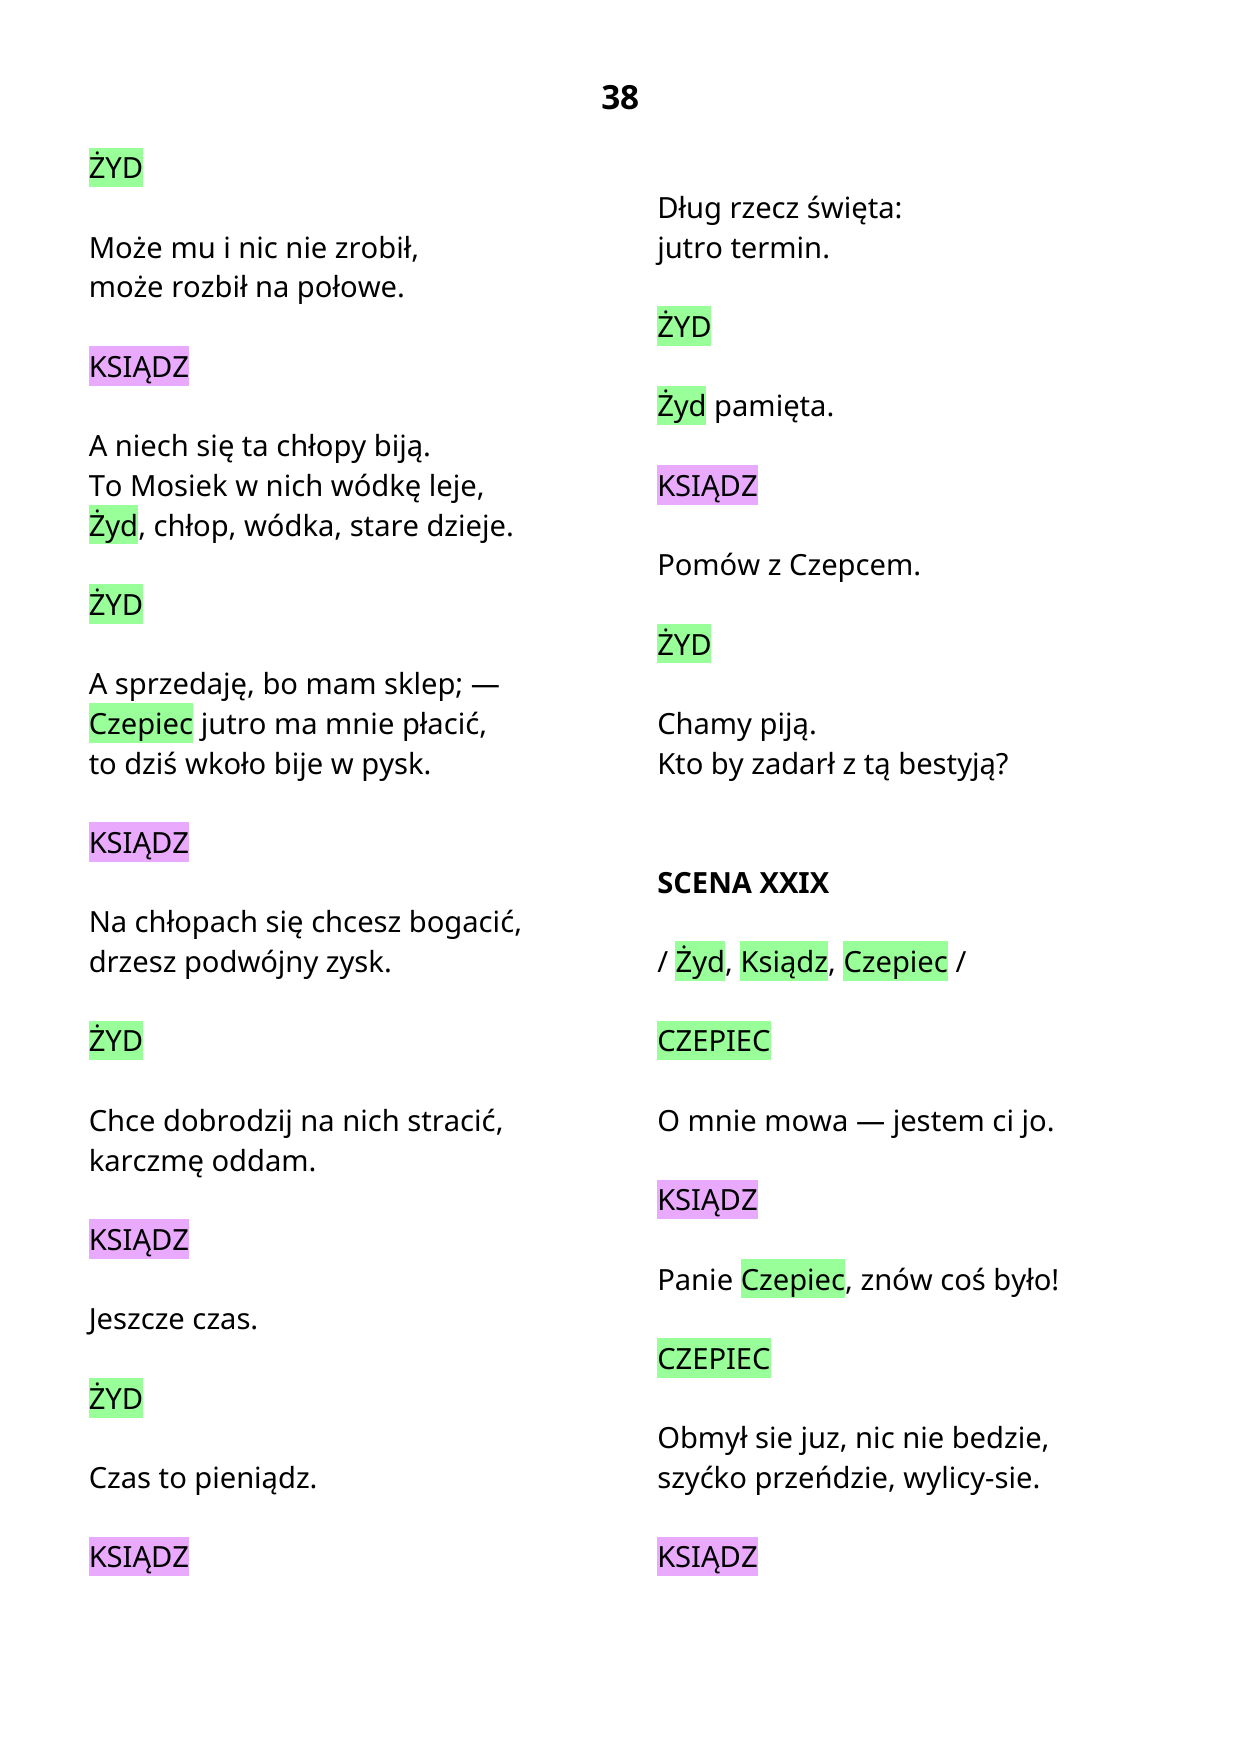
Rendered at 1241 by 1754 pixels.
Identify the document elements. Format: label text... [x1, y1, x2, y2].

text ŻYD [657, 306, 1152, 346]
text A sprzedaję, bo mam sklep; — [88, 663, 583, 703]
text KSIĄDZ [88, 346, 583, 386]
text Obmył sie juz, nic nie bedzie, [657, 1418, 1152, 1457]
text Chamy piją. [657, 703, 1152, 743]
text Czepiec jutro ma mnie płacić, [88, 703, 583, 743]
text SCENA XXIX [657, 862, 1152, 902]
text Panie Czepiec, znów coś było! [657, 1259, 1152, 1298]
text ŻYD [88, 1378, 583, 1418]
text Kto by zadarł z tą bestyją? [657, 743, 1152, 783]
text KSIĄDZ [88, 1537, 583, 1576]
text KSIĄDZ [88, 822, 583, 862]
text jutro termin. [657, 227, 1152, 267]
text / Żyd, Ksiądz, Czepiec / [657, 941, 1152, 981]
text Pomów z Czepcem. [657, 544, 1152, 584]
text CZEPIEC [657, 1338, 1152, 1378]
text ŻYD [88, 1021, 583, 1060]
text O mnie mowa — jestem ci jo. [657, 1100, 1152, 1140]
text to dziś wkoło bije w pysk. [88, 743, 583, 783]
text może rozbił na połowe. [88, 267, 583, 306]
text Może mu i nic nie zrobił, [88, 227, 583, 267]
text szyćko przeńdzie, wylicy-sie. [657, 1457, 1152, 1497]
text Żyd, chłop, wódka, stare dzieje. [88, 505, 583, 544]
text ŻYD [657, 624, 1152, 663]
text karczmę oddam. [88, 1140, 583, 1179]
text Czas to pieniądz. [88, 1457, 583, 1497]
text ŻYD [88, 584, 583, 624]
text ŻYD [88, 148, 583, 187]
text KSIĄDZ [657, 1179, 1152, 1219]
text CZEPIEC [657, 1021, 1152, 1060]
text Dług rzecz święta: [657, 187, 1152, 227]
text To Mosiek w nich wódkę leje, [88, 465, 583, 505]
text Chce dobrodzij na nich stracić, [88, 1100, 583, 1140]
text KSIĄDZ [657, 1537, 1152, 1576]
text Żyd pamięta. [657, 386, 1152, 425]
text KSIĄDZ [88, 1219, 583, 1259]
text Jeszcze czas. [88, 1298, 583, 1338]
text KSIĄDZ [657, 465, 1152, 505]
text drzesz podwójny zysk. [88, 941, 583, 981]
text A niech się ta chłopy biją. [88, 425, 583, 465]
text Na chłopach się chcesz bogacić, [88, 902, 583, 941]
